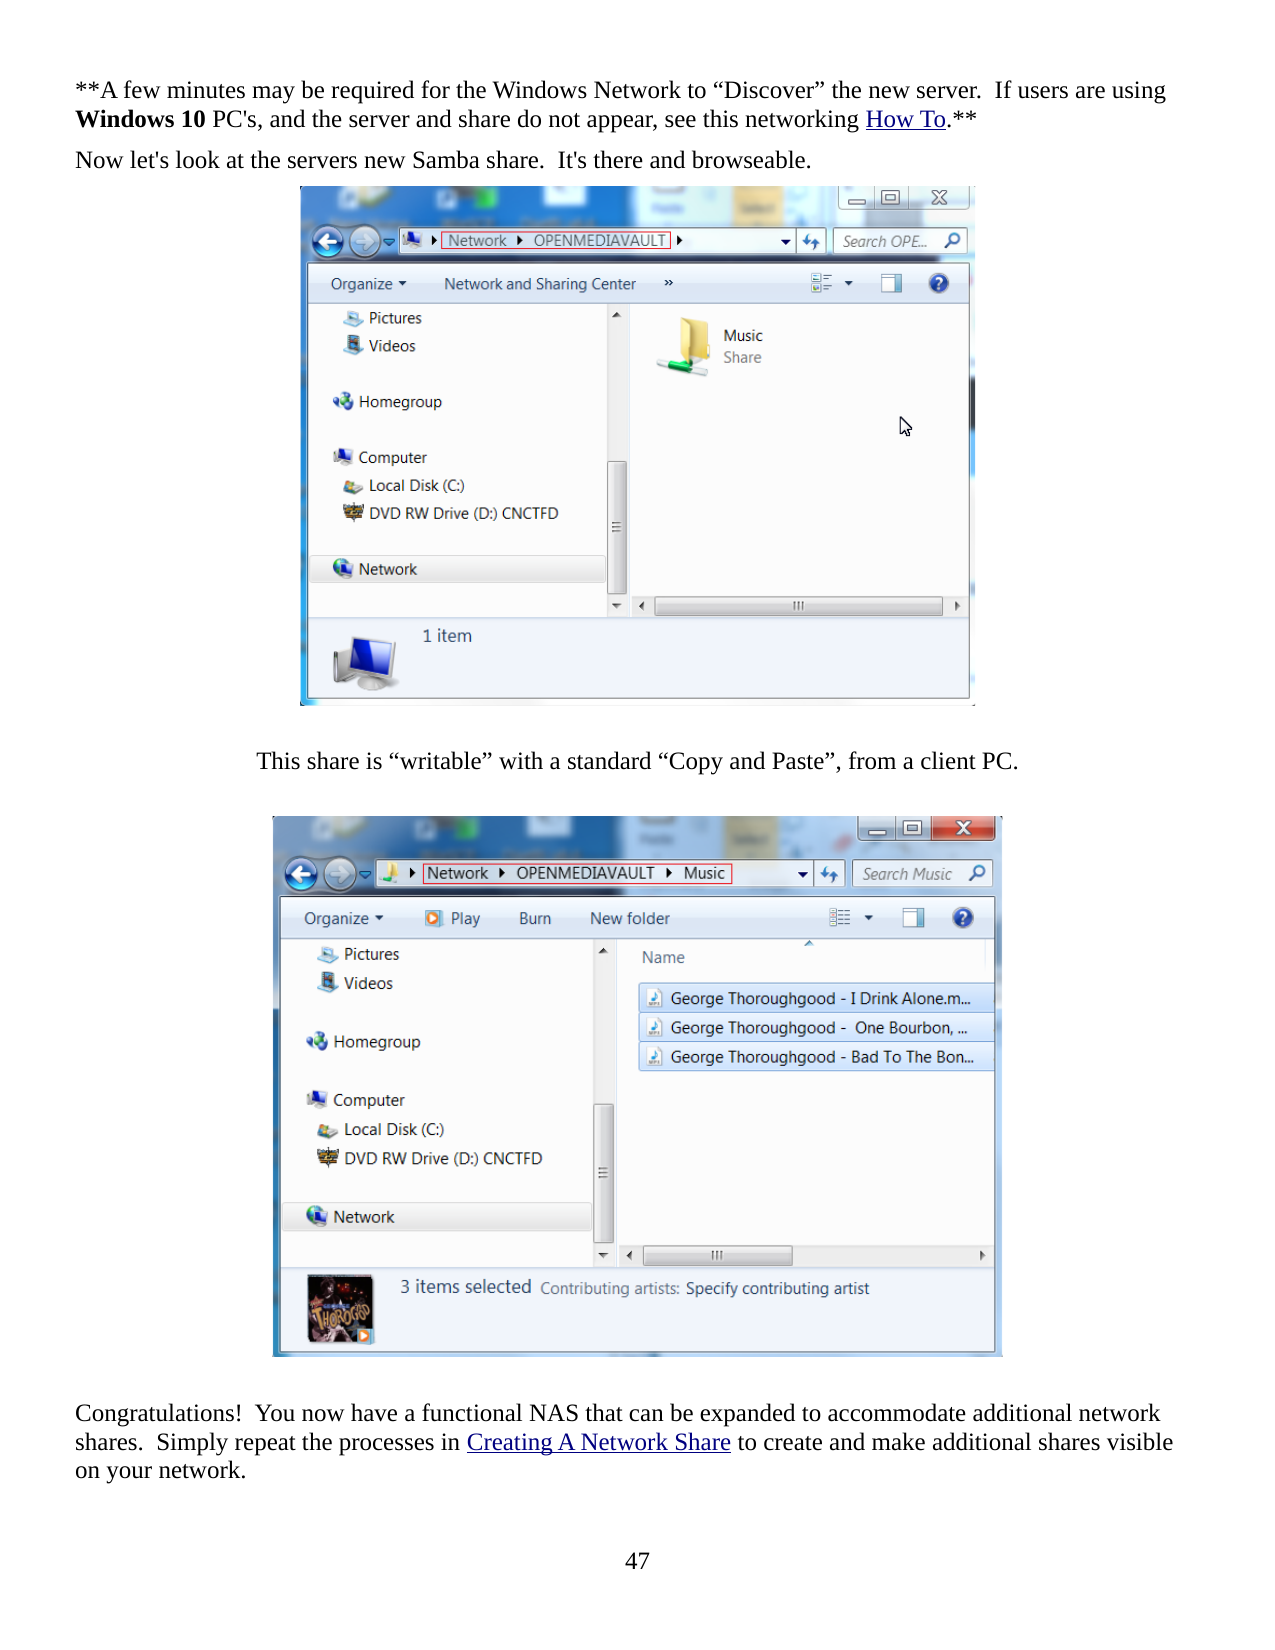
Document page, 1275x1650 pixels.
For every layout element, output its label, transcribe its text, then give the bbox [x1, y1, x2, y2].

text **A few minutes may be required for the Windows Network to “Discover” the new server. If users are using Windows 10 PC's, and the server and share do not appear, see this networking How To.** [75, 75, 1200, 132]
text Now let's look at the servers new Samba share. It's there and browseable. [75, 145, 1200, 174]
text Congratulations! You now have a functional NAS that can be expanded to accommodate additional network shares. Simply repeat the processes in Creating A Network Share to create and make additional shares visible on your network. [75, 1398, 1200, 1484]
text This share is “writable” with a standard “Copy and Paste”, from a client PC. [75, 746, 1200, 804]
